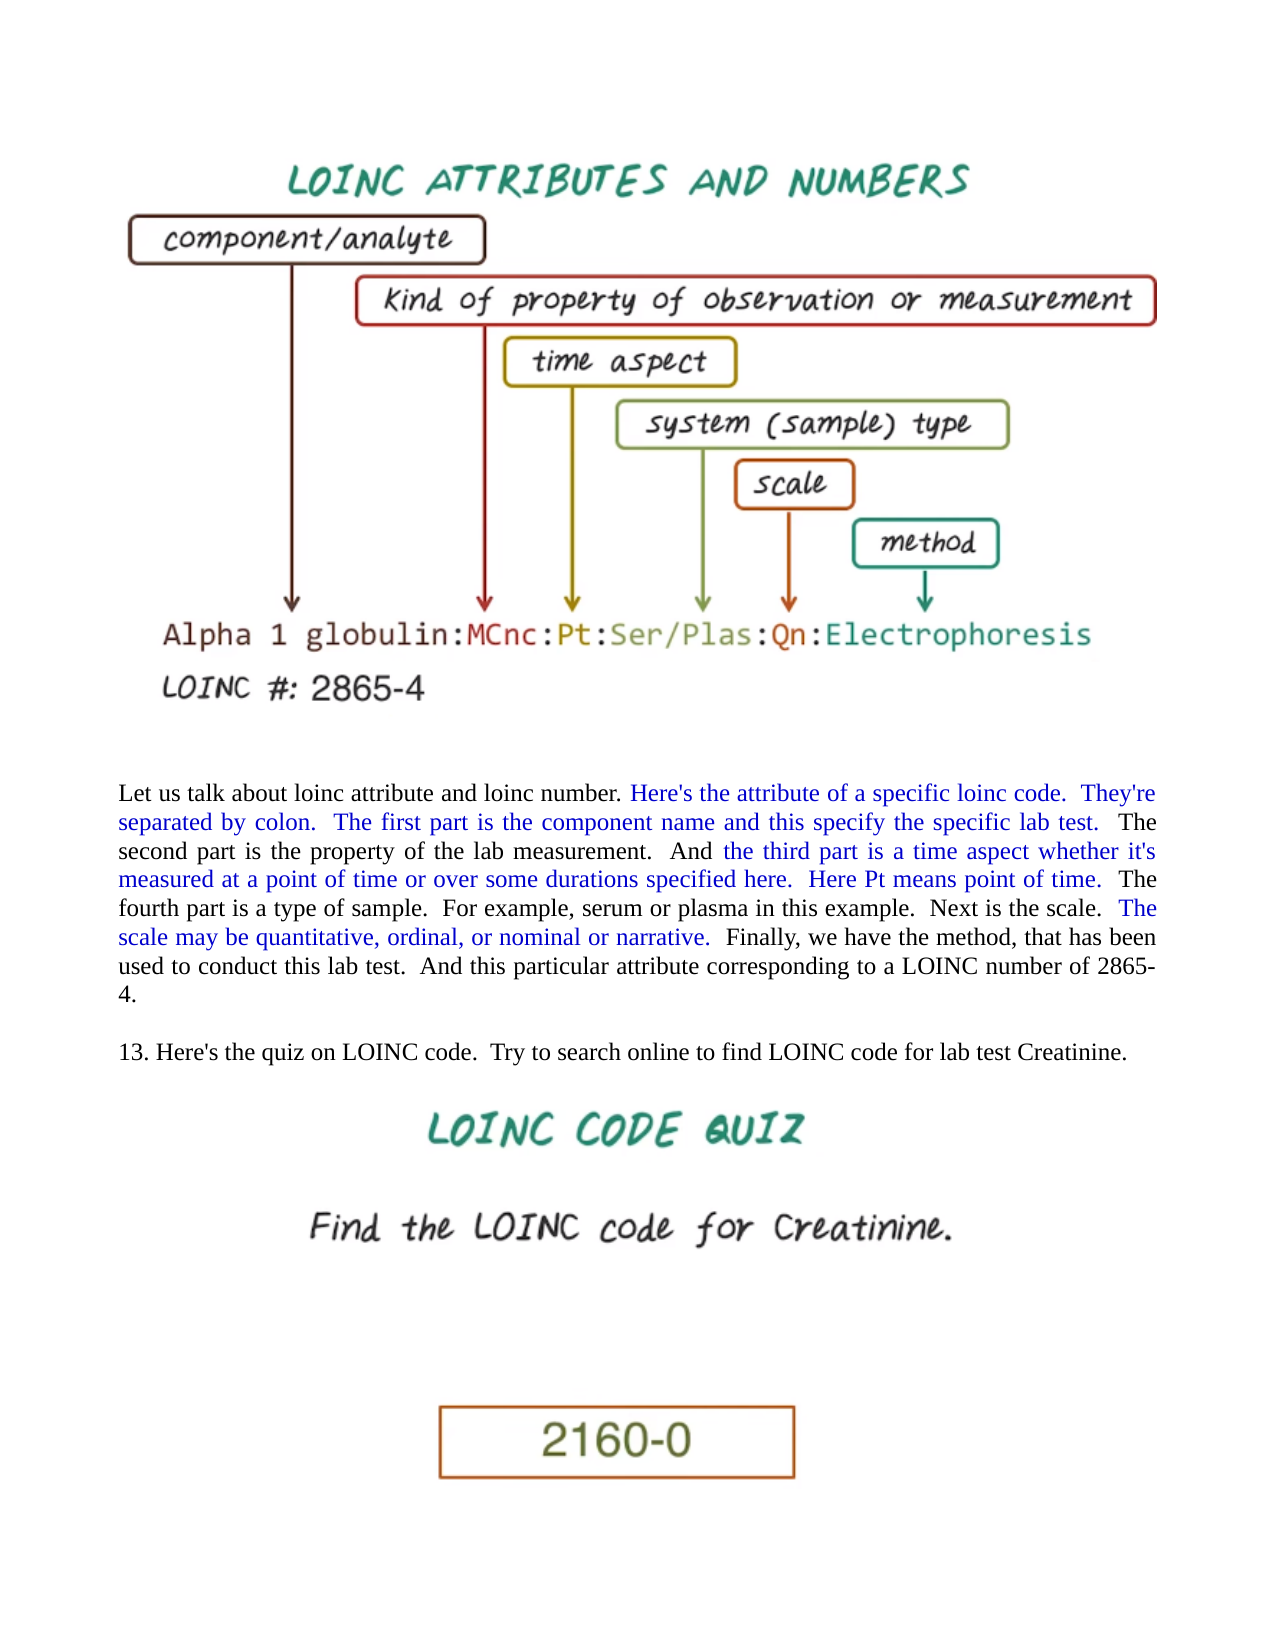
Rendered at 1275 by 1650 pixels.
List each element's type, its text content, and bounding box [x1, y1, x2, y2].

text 13. Here's the quiz on LOINC code. Try to search online to find LOINC code for lab test Creatinine. [118, 1037, 1157, 1066]
text Let us talk about loinc attribute and loinc number. Here's the attribute of a specific loinc code. They're separated by colon. The first part is the component name and this specify the specific lab test. The second part is the property of the lab measurement. And the third part is a time aspect whether it's measured at a point of time or over some durations specified here. Here Pt means point of time. The fourth part is a type of sample. For example, serum or plasma in this example. Next is the scale. The scale may be quantitative, ordinal, or nominal or narrative. Finally, we have the method, that has been used to conduct this lab test. And this particular attribute corresponding to a LOINC number of 2865-4. [118, 778, 1157, 1008]
picture [118, 146, 1157, 721]
picture [237, 1094, 1038, 1489]
